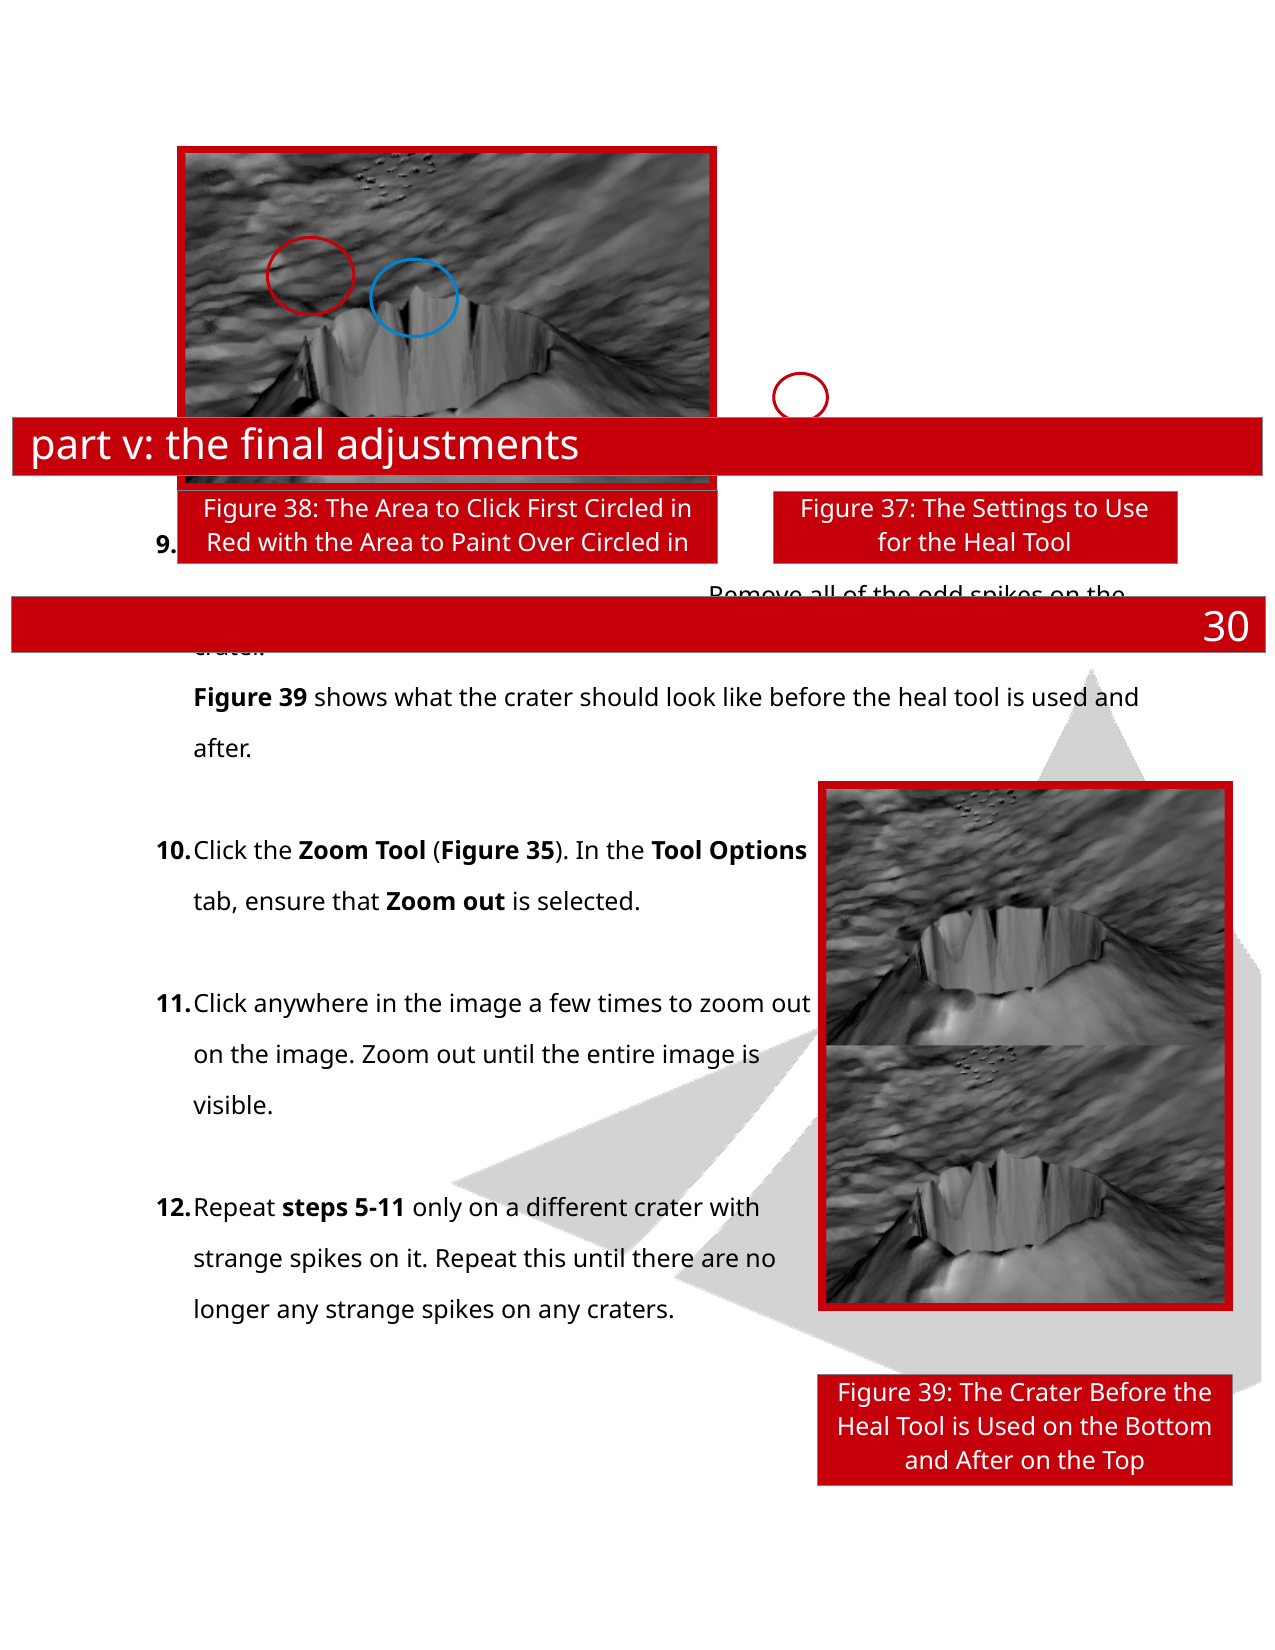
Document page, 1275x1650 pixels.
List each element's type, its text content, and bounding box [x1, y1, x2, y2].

list Click anywhere in the image a few times to zoom out on the image. Zoom out until the entire image is visible. [156, 986, 428, 1122]
list Figure 39 shows what the crater should look like before the heal tool is used and after. [156, 679, 428, 765]
picture [185, 476, 710, 483]
list now look similar to Figure 24. If it does not, feel free to undo and [428, 653, 1262, 1474]
list Remove all of the odd spikes on the crater. [156, 653, 428, 663]
list Click the Zoom Tool (Figure 35). In the Tool Options tab, ensure that Zoom out is selected. [156, 833, 428, 918]
picture [185, 153, 710, 417]
list Remove all of the odd spikes on the crater. [156, 526, 1157, 596]
list Repeat steps 5-11 only on a different crater with strange spikes on it. Repeat this until there are no longer any strange spikes on any craters. [156, 1190, 428, 1326]
picture [826, 789, 1225, 1303]
